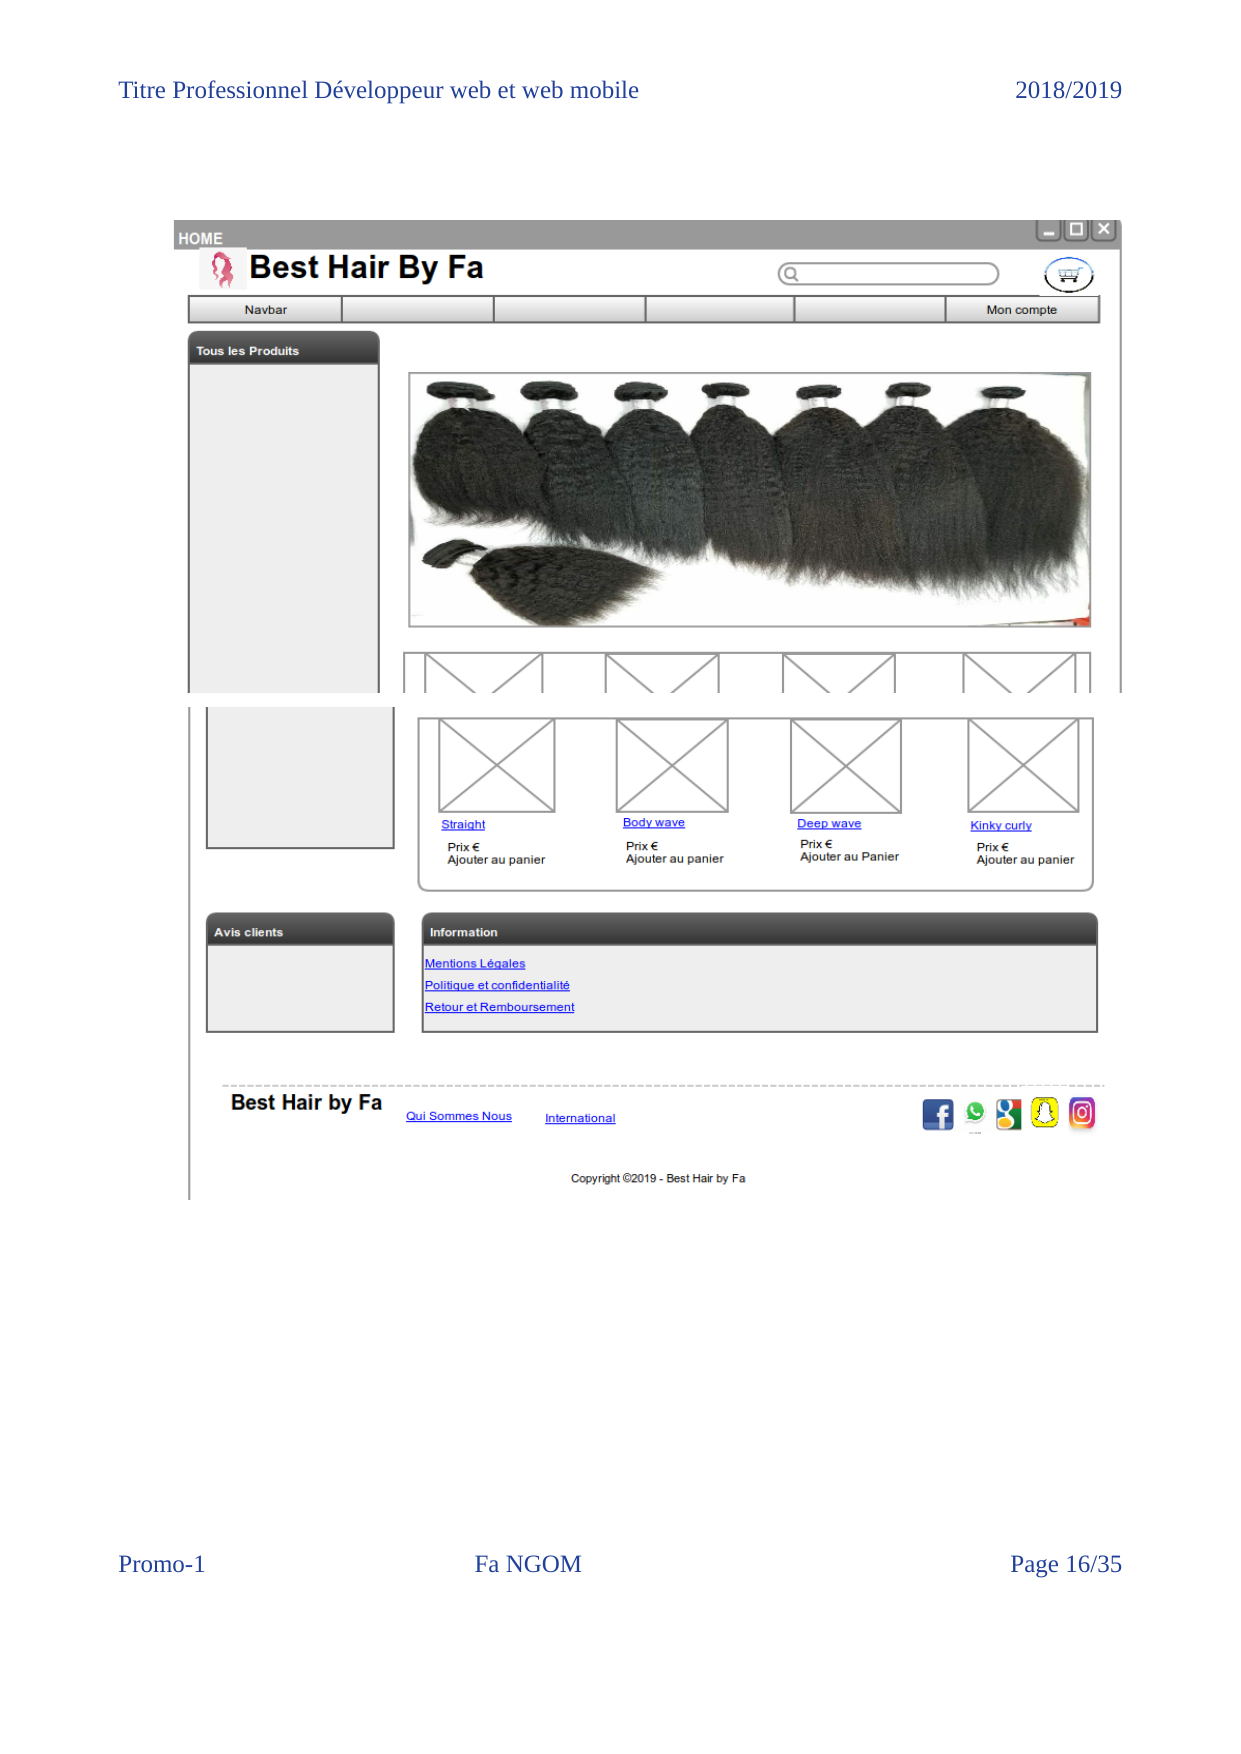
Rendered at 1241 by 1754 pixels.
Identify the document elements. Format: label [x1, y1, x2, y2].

picture [173, 220, 1125, 693]
picture [154, 707, 1122, 1200]
